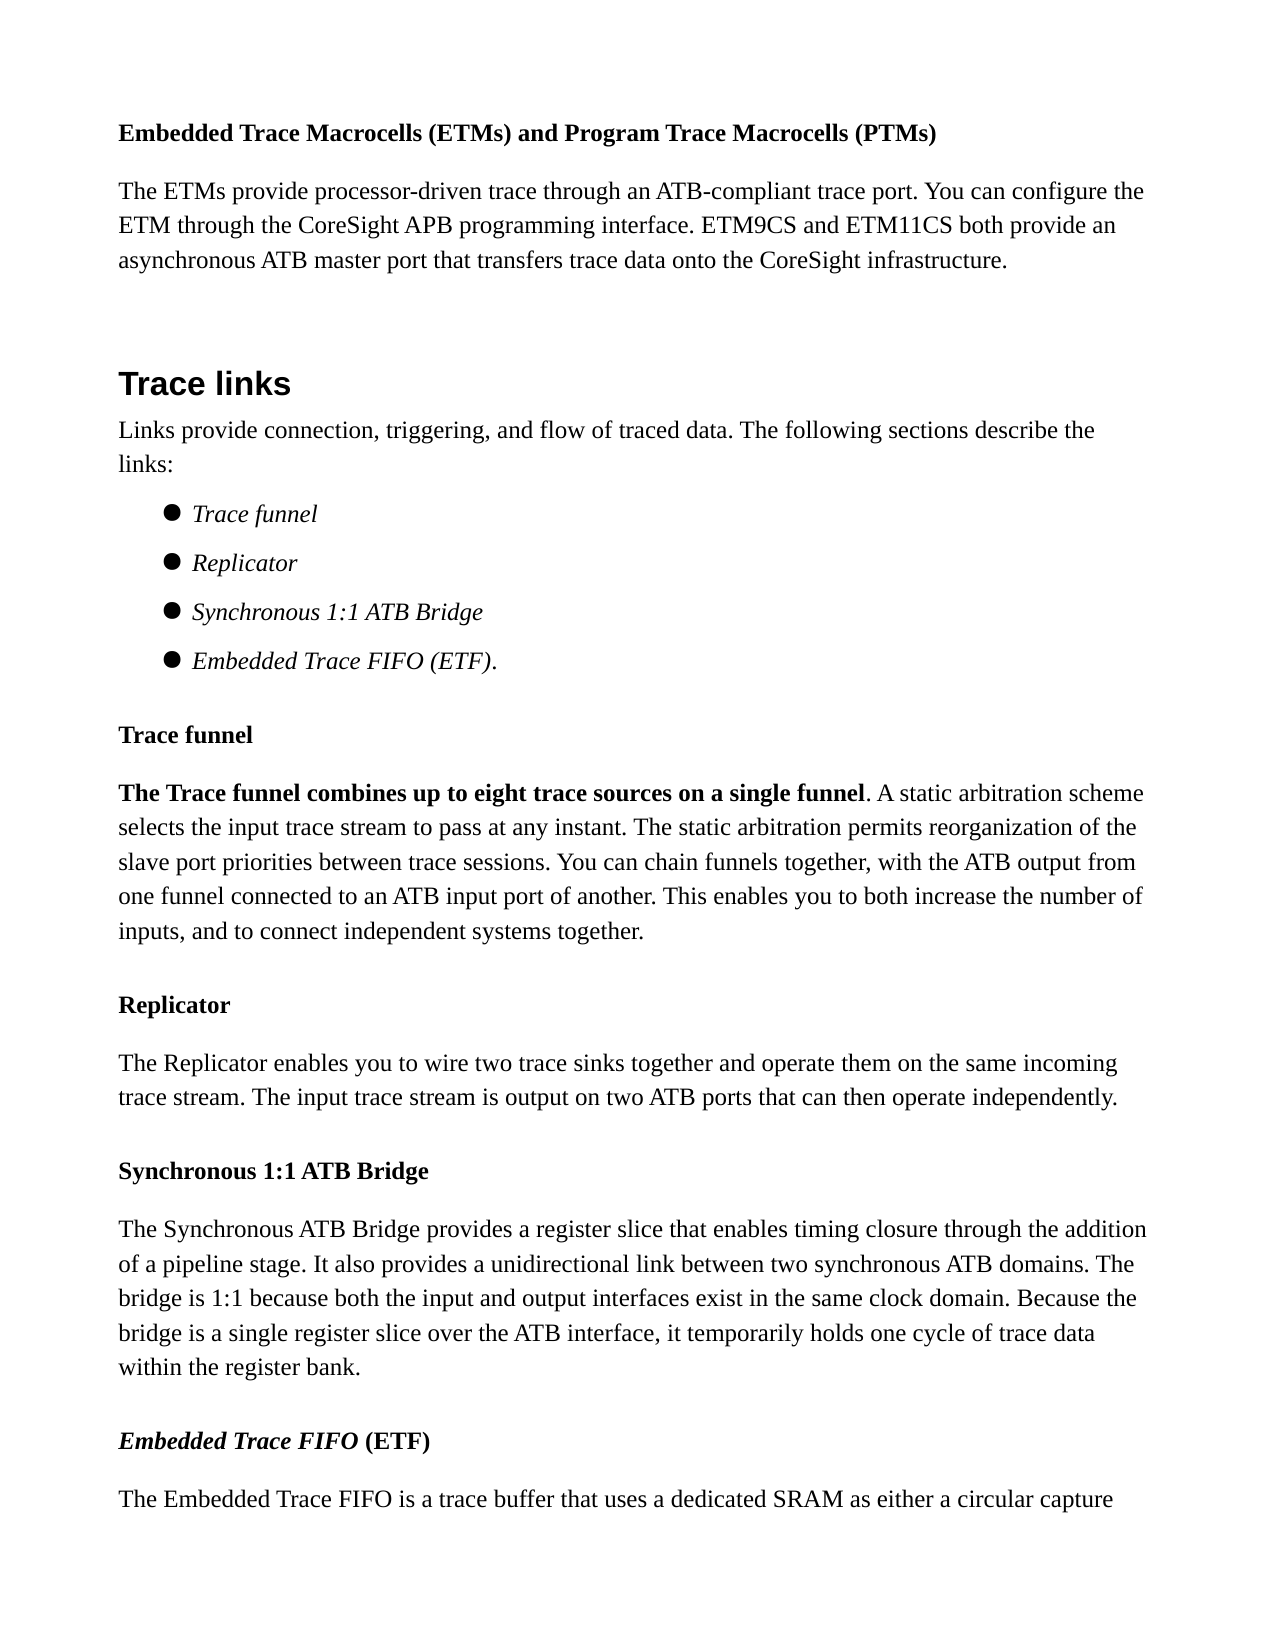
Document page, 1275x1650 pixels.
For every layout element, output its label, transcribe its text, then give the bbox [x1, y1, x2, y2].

text The Replicator enables you to wire two trace sinks together and operate them on the same incoming trace stream. The input trace stream is output on two ATB ports that can then operate independently. [118, 1048, 1157, 1111]
list Embedded Trace FIFO (ETF). [162, 646, 1157, 674]
subtitle Trace funnel [118, 720, 1157, 749]
subtitle Embedded Trace FIFO (ETF) [118, 1426, 1157, 1455]
subtitle Embedded Trace Macrocells (ETMs) and Program Trace Macrocells (PTMs) [118, 118, 1157, 147]
list Replicator [162, 548, 1157, 576]
subtitle Synchronous 1:1 ATB Bridge [118, 1156, 1157, 1185]
text Links provide connection, triggering, and flow of traced data. The following sections describe the links: [118, 415, 1157, 478]
text The Embedded Trace FIFO is a trace buffer that uses a dedicated SRAM as either a circular capture [118, 1484, 1157, 1513]
list Synchronous 1:1 ATB Bridge [162, 597, 1157, 626]
text The Synchronous ATB Bridge provides a register slice that enables timing closure through the addition of a pipeline stage. It also provides a unidirectional link between two synchronous ATB domains. The bridge is 1:1 because both the input and output interfaces exist in the same clock domain. Because the bridge is a single register slice over the ATB interface, it temporarily holds one cycle of trace data within the register bank. [118, 1214, 1157, 1381]
text The ETMs provide processor-driven trace through an ATB-compliant trace port. You can configure the ETM through the CoreSight APB programming interface. ETM9CS and ETM11CS both provide an asynchronous ATB master port that transfers trace data onto the CoreSight infrastructure. [118, 176, 1157, 274]
subtitle Replicator [118, 990, 1157, 1018]
list Trace funnel [162, 499, 1157, 527]
subtitle Trace links [118, 364, 1157, 403]
text The Trace funnel combines up to eight trace sources on a single funnel. A static arbitration scheme selects the input trace stream to pass at any instant. The static arbitration permits reorganization of the slave port priorities between trace sessions. You can chain funnels together, with the ATB output from one funnel connected to an ATB input port of another. This enables you to both increase the number of inputs, and to connect independent systems together. [118, 778, 1157, 944]
